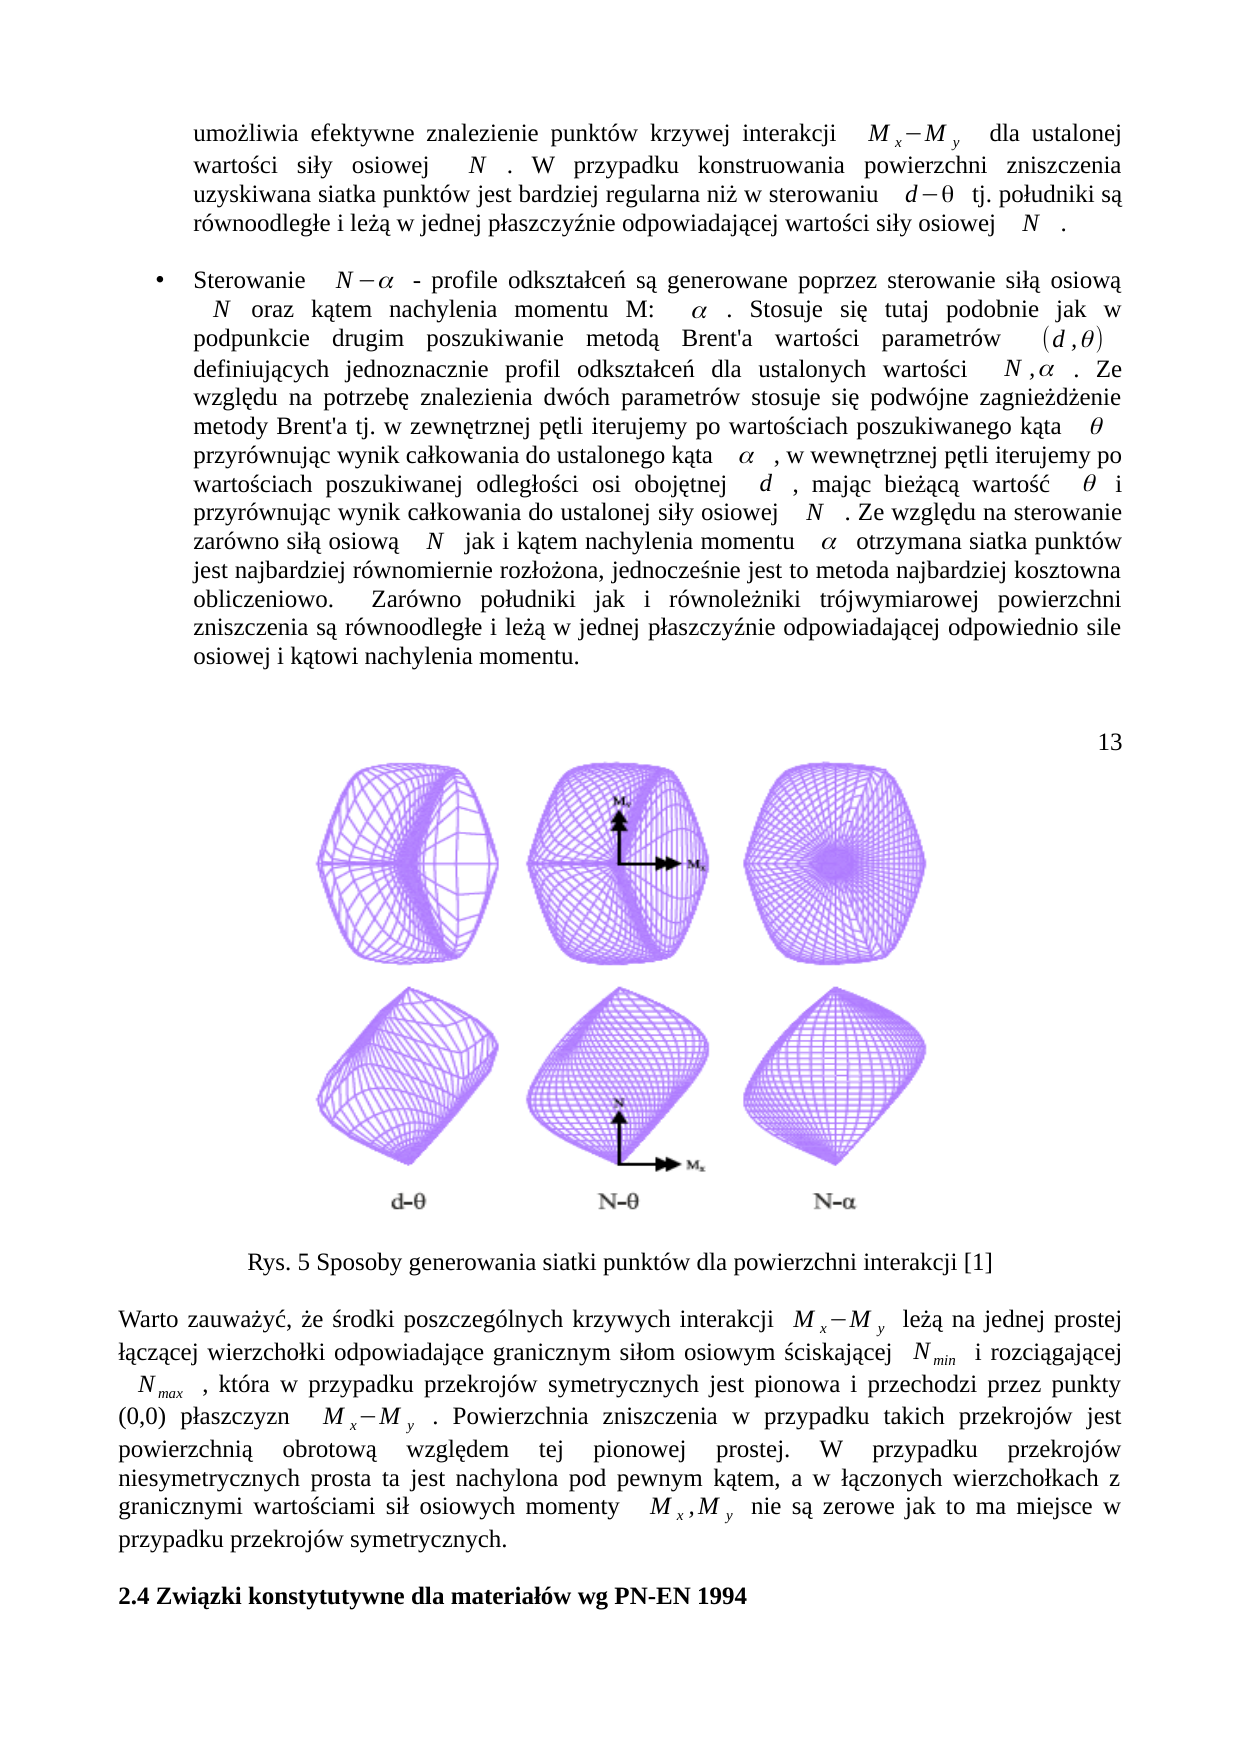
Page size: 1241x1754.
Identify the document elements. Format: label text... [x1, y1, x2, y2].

text Warto zauważyć, że środki poszczególnych krzywych interakcjileżą na jednej prostej łączącej wierzchołki odpowiadające granicznym siłom osiowym ściskająceji rozciągającej , która w przypadku przekrojów symetrycznych jest pionowa i przechodzi przez punkty (0,0) płaszczyzn . Powierzchnia zniszczenia w przypadku takich przekrojów jest powierzchnią obrotową względem tej pionowej prostej. W przypadku przekrojów niesymetrycznych prosta ta jest nachylona pod pewnym kątem, a w łączonych wierzchołkach z granicznymi wartościami sił osiowych momenty nie są zerowe jak to ma miejsce w przypadku przekrojów symetrycznych. [118, 1304, 1122, 1553]
list Sterowanie - profile odkształceń są generowane poprzez sterowanie siłą osiową oraz kątem nachylenia momentu M: . Stosuje się tutaj podobnie jak w podpunkcie drugim poszukiwanie metodą Brent'a wartości parametrów definiujących jednoznacznie profil odkształceń dla ustalonych wartości . Ze względu na potrzebę znalezienia dwóch parametrów stosuje się podwójne zagnieżdżenie metody Brent'a tj. w zewnętrznej pętli iterujemy po wartościach poszukiwanego kąta przyrównując wynik całkowania do ustalonego kąta , w wewnętrznej pętli iterujemy po wartościach poszukiwanej odległości osi obojętnej , mając bieżącą wartość i przyrównując wynik całkowania do ustalonej siły osiowej . Ze względu na sterowanie zarówno siłą osiową jak i kątem nachylenia momentu otrzymana siatka punktów jest najbardziej równomiernie rozłożona, jednocześnie jest to metoda najbardziej kosztowna obliczeniowo. Zarówno południki jak i równoleżniki trójwymiarowej powierzchni zniszczenia są równoodległe i leżą w jednej płaszczyźnie odpowiadającej odpowiednio sile osiowej i kątowi nachylenia momentu. [156, 266, 1122, 670]
list 2.4 Związki konstytutywne dla materiałów wg PN-EN 1994 [118, 1581, 1122, 1610]
list 13 [156, 727, 1122, 756]
list umożliwia efektywne znalezienie punktów krzywej interakcji dla ustalonej wartości siły osiowej . W przypadku konstruowania powierzchni zniszczenia uzyskiwana siatka punktów jest bardziej regularna niż w sterowaniu tj. południki są równoodległe i leżą w jednej płaszczyźnie odpowiadającej wartości siły osiowej . [156, 118, 1122, 237]
text Rys. 5 Sposoby generowania siatki punktów dla powierzchni interakcji [1] [118, 1247, 1122, 1275]
picture [287, 756, 954, 1218]
